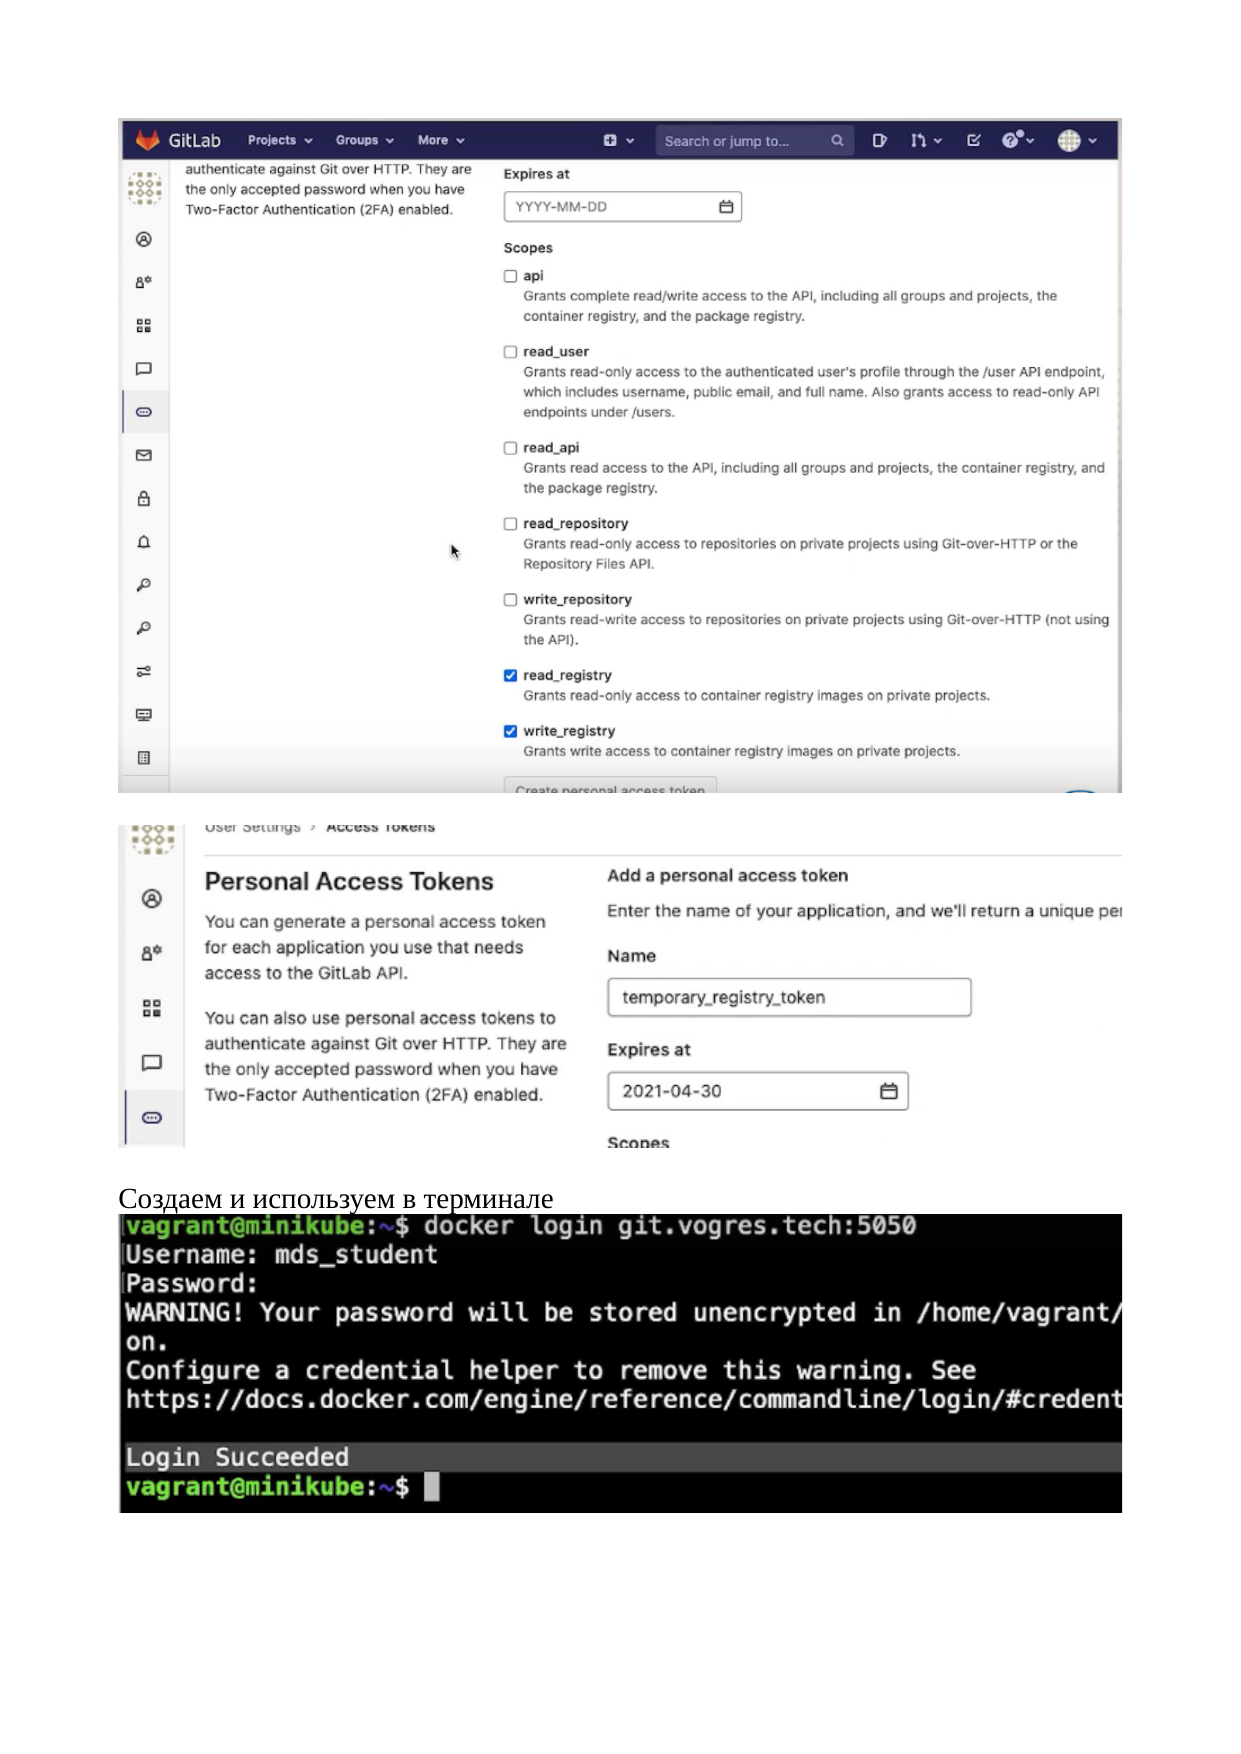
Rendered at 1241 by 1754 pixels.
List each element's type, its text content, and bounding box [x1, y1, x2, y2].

picture [118, 1214, 1123, 1513]
picture [118, 825, 1123, 1148]
text Создаем и используем в терминале [118, 1181, 1122, 1214]
picture [118, 118, 1123, 793]
